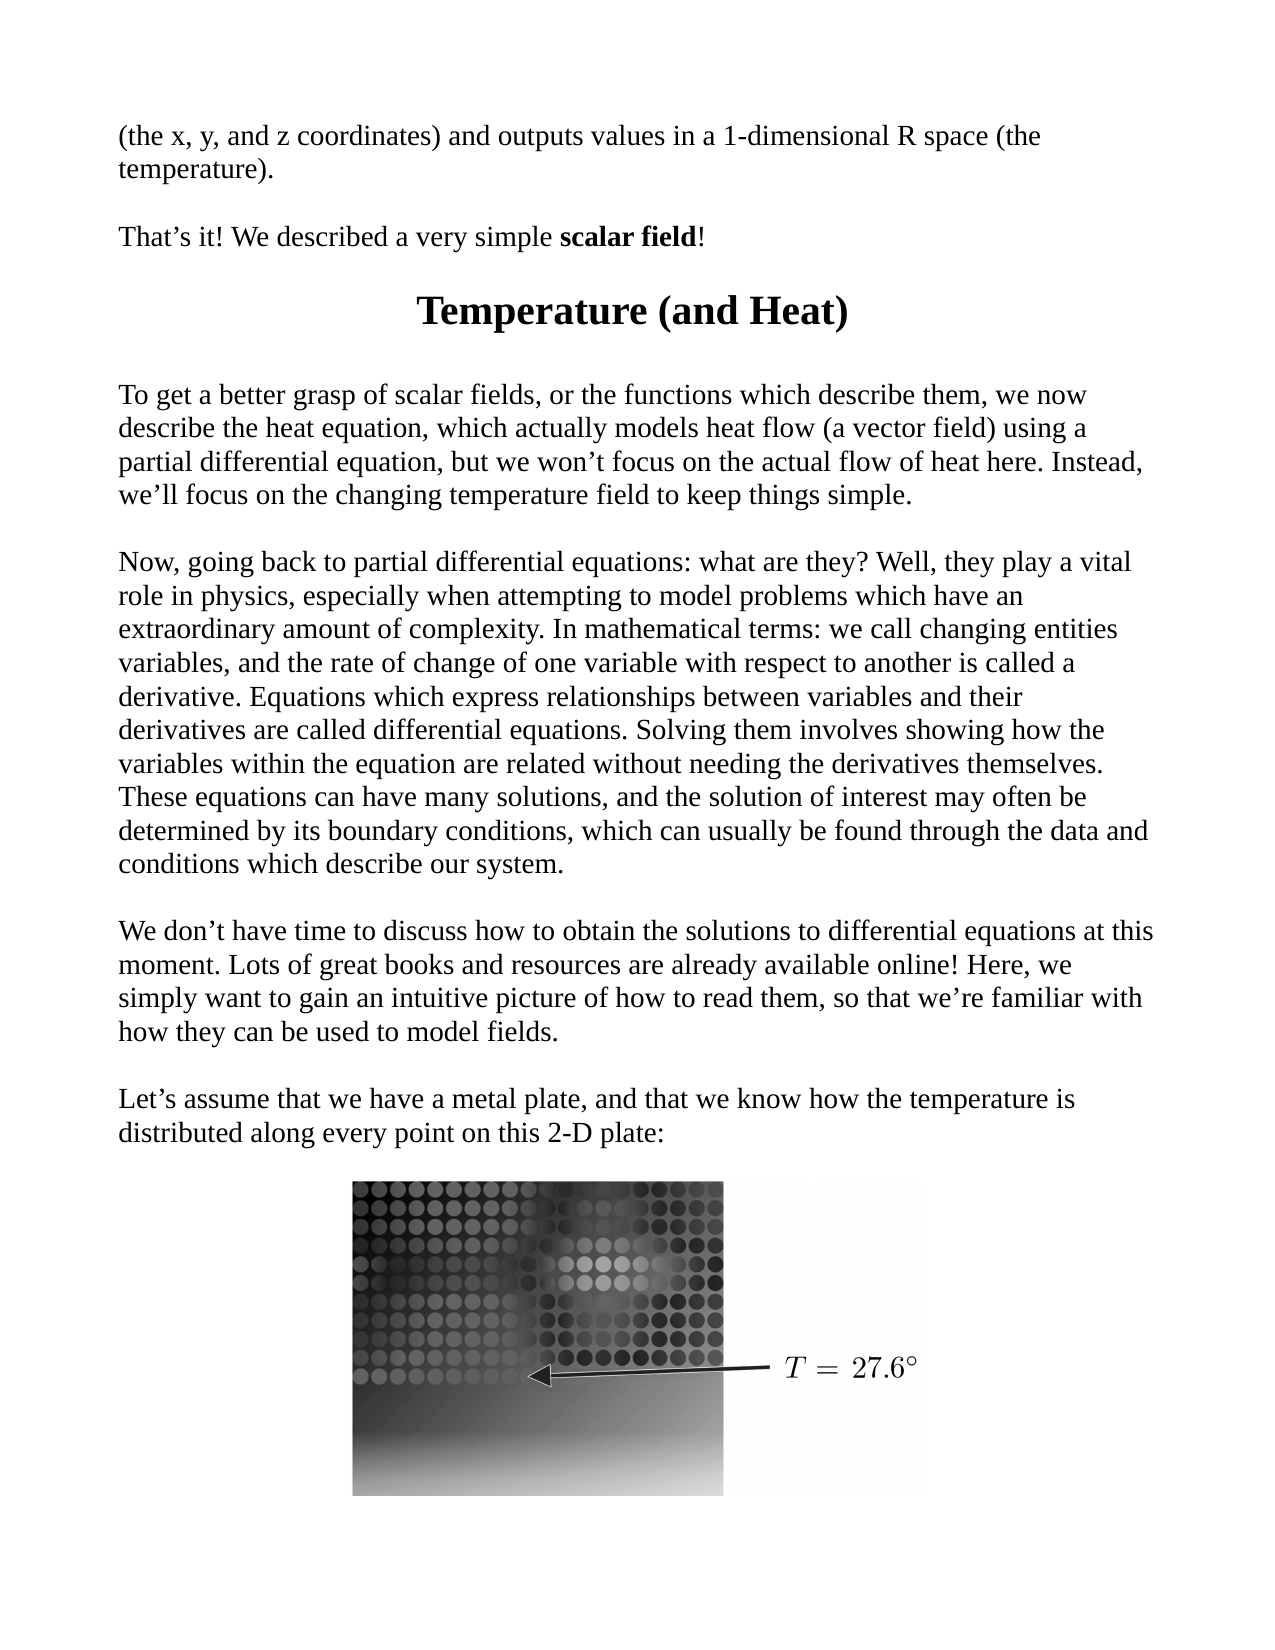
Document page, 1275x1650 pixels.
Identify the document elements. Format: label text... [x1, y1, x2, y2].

text Now, going back to partial differential equations: what are they? Well, they play a vital role in physics, especially when attempting to model problems which have an extraordinary amount of complexity. In mathematical terms: we call changing entities variables, and the rate of change of one variable with respect to another is called a derivative. Equations which express relationships between variables and their derivatives are called differential equations. Solving them involves showing how the variables within the equation are related without needing the derivatives themselves. These equations can have many solutions, and the solution of interest may often be determined by its boundary conditions, which can usually be found through the data and conditions which describe our system. [118, 544, 1157, 880]
text That’s it! We described a very simple scalar field! [118, 219, 1157, 252]
text (the x, y, and z coordinates) and outputs values in a 1-dimensional R space (the temperature). [118, 118, 1157, 185]
text We don’t have time to discuss how to obtain the solutions to differential equations at this moment. Lots of great books and resources are already available online! Here, we simply want to gain an intuitive picture of how to read them, so that we’re familiar with how they can be used to model fields. [118, 913, 1157, 1048]
text Let’s assume that we have a metal plate, and that we know how the temperature is distributed along every point on this 2-D plate: [118, 1081, 1157, 1148]
text Temperature (and Heat) [118, 286, 1157, 334]
text To get a better grasp of scalar fields, or the functions which describe them, we now describe the heat equation, which actually models heat flow (a vector field) using a partial differential equation, but we won’t focus on the actual flow of heat here. Instead, we’ll focus on the changing temperature field to keep things simple. [118, 377, 1157, 511]
picture [347, 1181, 928, 1496]
